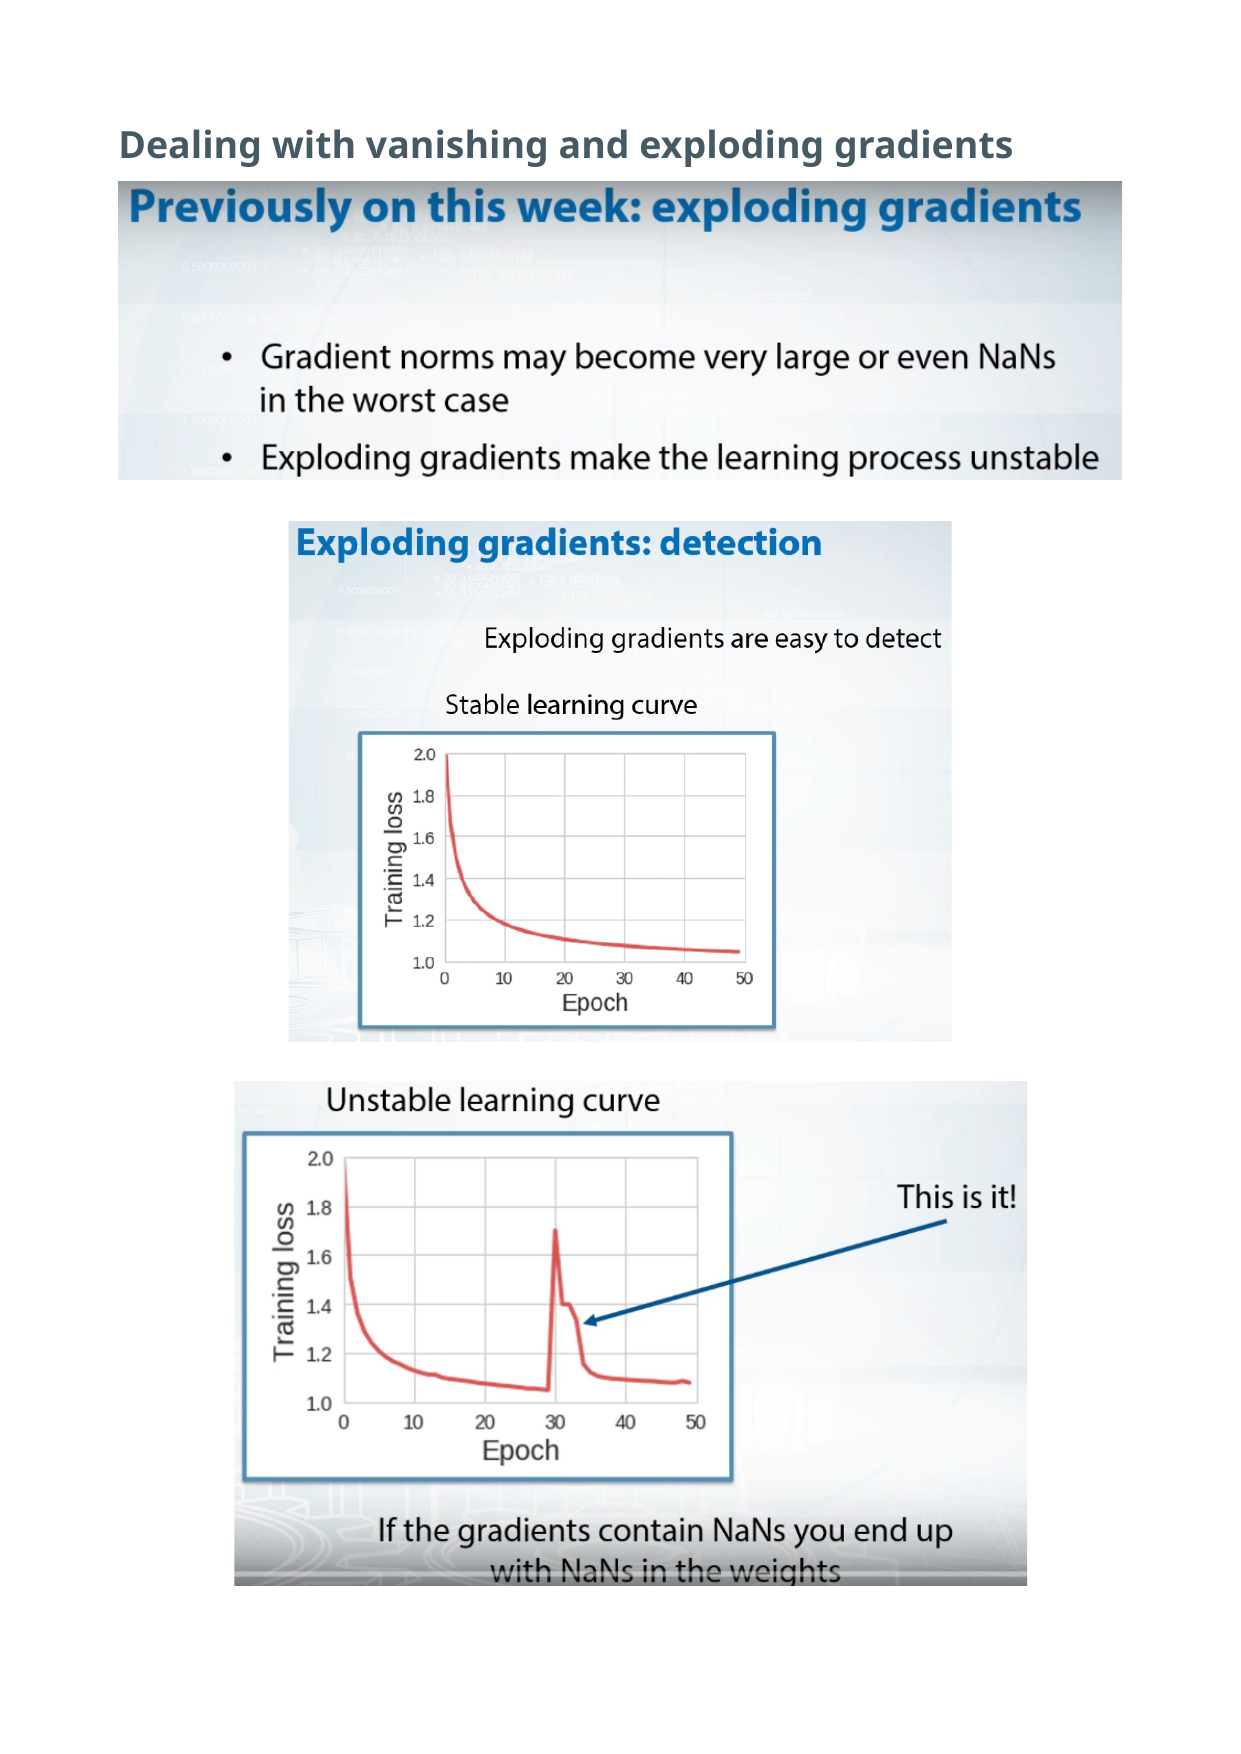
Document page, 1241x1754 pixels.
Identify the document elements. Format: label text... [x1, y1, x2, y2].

picture [288, 521, 952, 1042]
subtitle Dealing with vanishing and exploding gradients [118, 118, 1122, 169]
picture [234, 1081, 1028, 1586]
picture [118, 181, 1123, 480]
